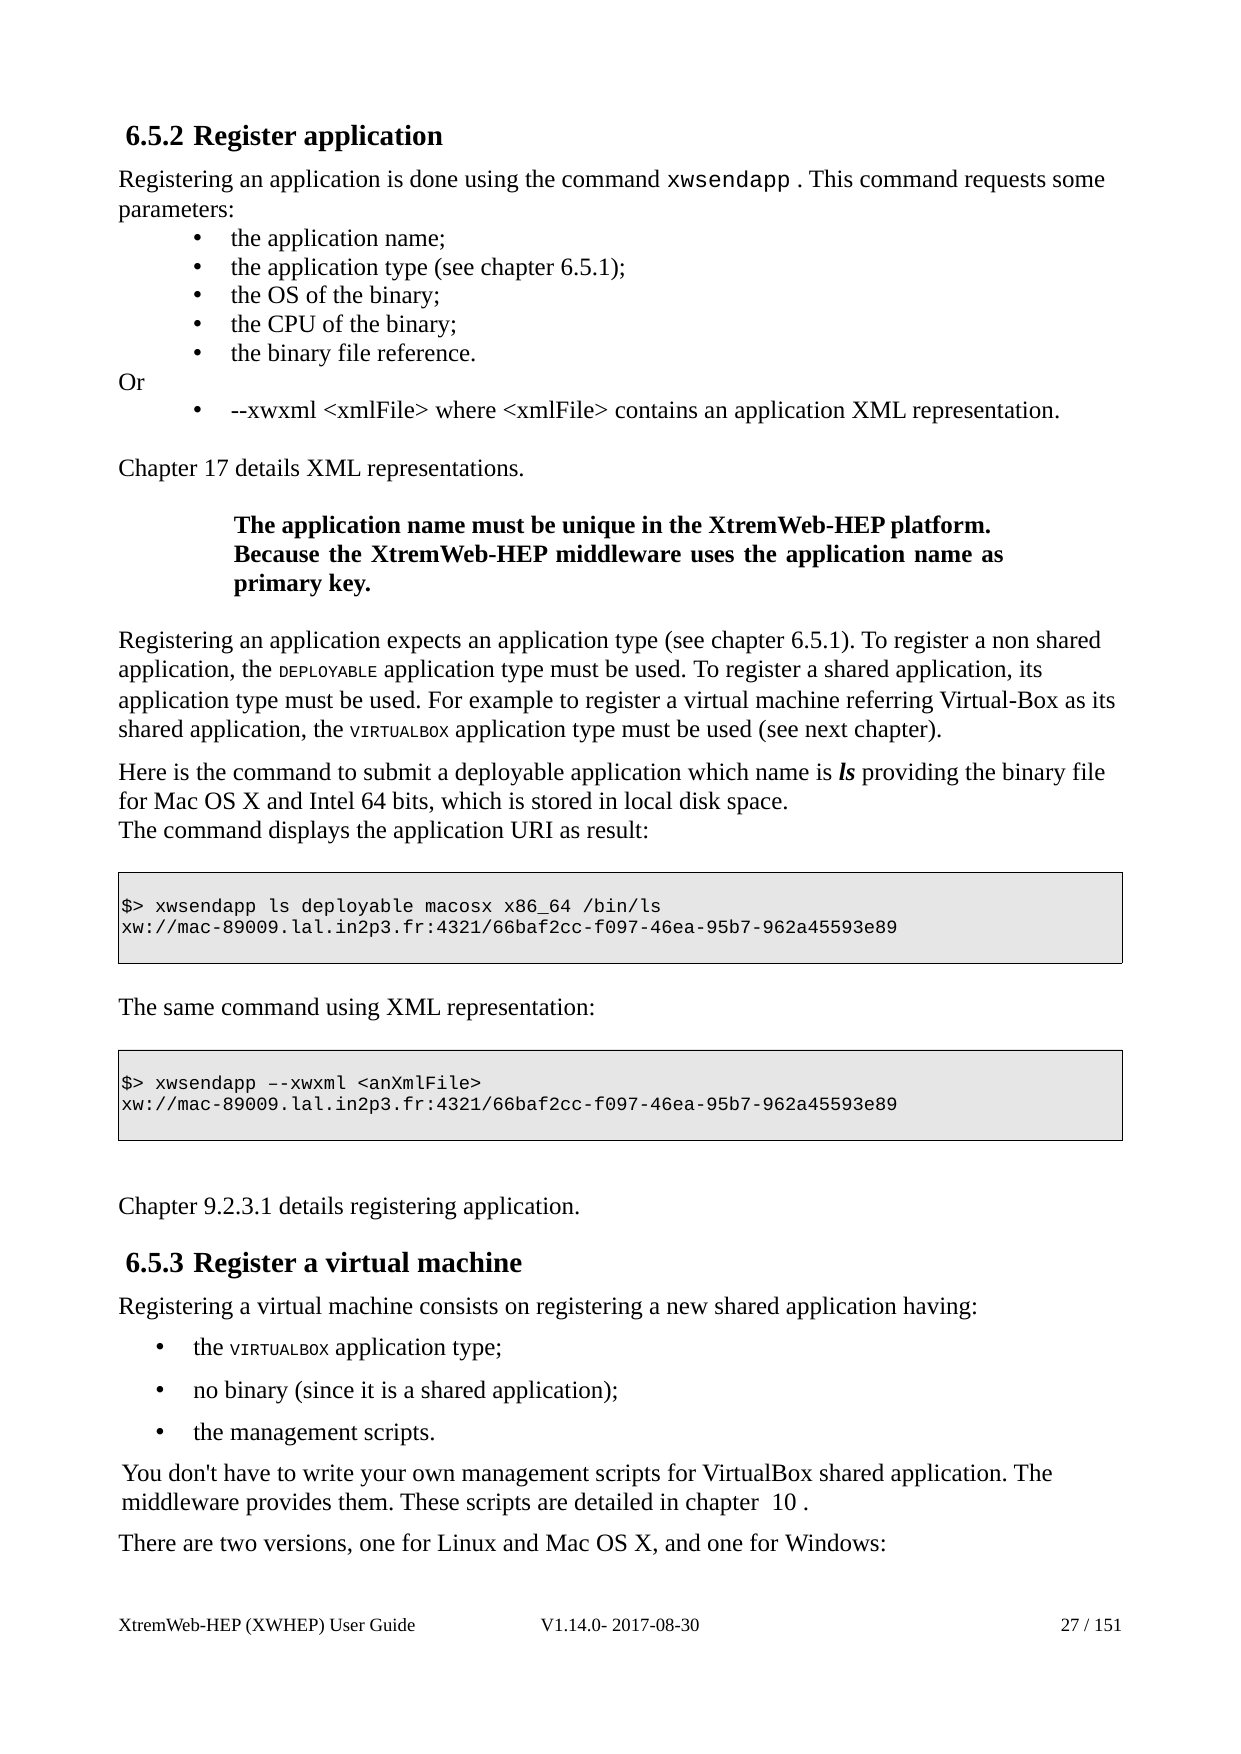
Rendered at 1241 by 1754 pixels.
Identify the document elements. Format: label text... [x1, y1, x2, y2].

list You don't have to write your own management scripts for VirtualBox shared application. The middleware provides them. These scripts are detailed in chapter 10. [121, 1458, 1122, 1515]
text xw://mac-89009.lal.in2p3.fr:4321/66baf2cc-f097-46ea-95b7-962a45593e89 [119, 1092, 1122, 1113]
text There are two versions, one for Linux and Mac OS X, and one for Windows: [118, 1528, 1122, 1557]
text Because the XtremWeb-HEP middleware uses the application name as primary key. [233, 539, 1004, 597]
text The application name must be unique in the XtremWeb-HEP platform. [233, 511, 1004, 539]
text $> xwsendapp ls deployable macosx x86_64 /bin/ls [119, 893, 1122, 915]
subtitle Register application [118, 118, 1122, 152]
text $> xwsendapp –-xwxml <anXmlFile> [119, 1071, 1122, 1092]
list the application name; [193, 223, 1122, 252]
list the virtualbox application type; [156, 1332, 1122, 1363]
subtitle Register a virtual machine [118, 1245, 1122, 1278]
list the CPU of the binary; [193, 309, 1122, 338]
text Registering a virtual machine consists on registering a new shared application having: [118, 1291, 1122, 1319]
text Or [118, 367, 1122, 396]
text The command displays the application URI as result: [118, 815, 1122, 843]
text Chapter 17 details XML representations. [118, 453, 1122, 482]
text Chapter 9.2.3.1 details registering application. [118, 1191, 1122, 1220]
list the OS of the binary; [193, 281, 1122, 309]
text Here is the command to submit a deployable application which name is ls providing the binary file for Mac OS X and Intel 64 bits, which is stored in local disk space. [118, 757, 1122, 815]
list the binary file reference. [193, 338, 1122, 367]
text Registering an application is done using the command xwsendapp . This command requests some parameters: [118, 164, 1122, 223]
text The same command using XML representation: [118, 992, 1122, 1021]
text Registering an application expects an application type (see chapter 6.5.1). To register a non shared application, the deployable application type must be used. To register a shared application, its application type must be used. For example to register a virtual machine referring Virtual-Box as its shared application, the virtualbox application type must be used (see next chapter). [118, 626, 1122, 745]
list --xwxml <xmlFile> where <xmlFile> contains an application XML representation. [193, 396, 1122, 424]
list the application type (see chapter 6.5.1); [193, 252, 1122, 281]
text xw://mac-89009.lal.in2p3.fr:4321/66baf2cc-f097-46ea-95b7-962a45593e89 [119, 915, 1122, 936]
list no binary (since it is a shared application); [156, 1375, 1122, 1404]
list the management scripts. [156, 1417, 1122, 1445]
